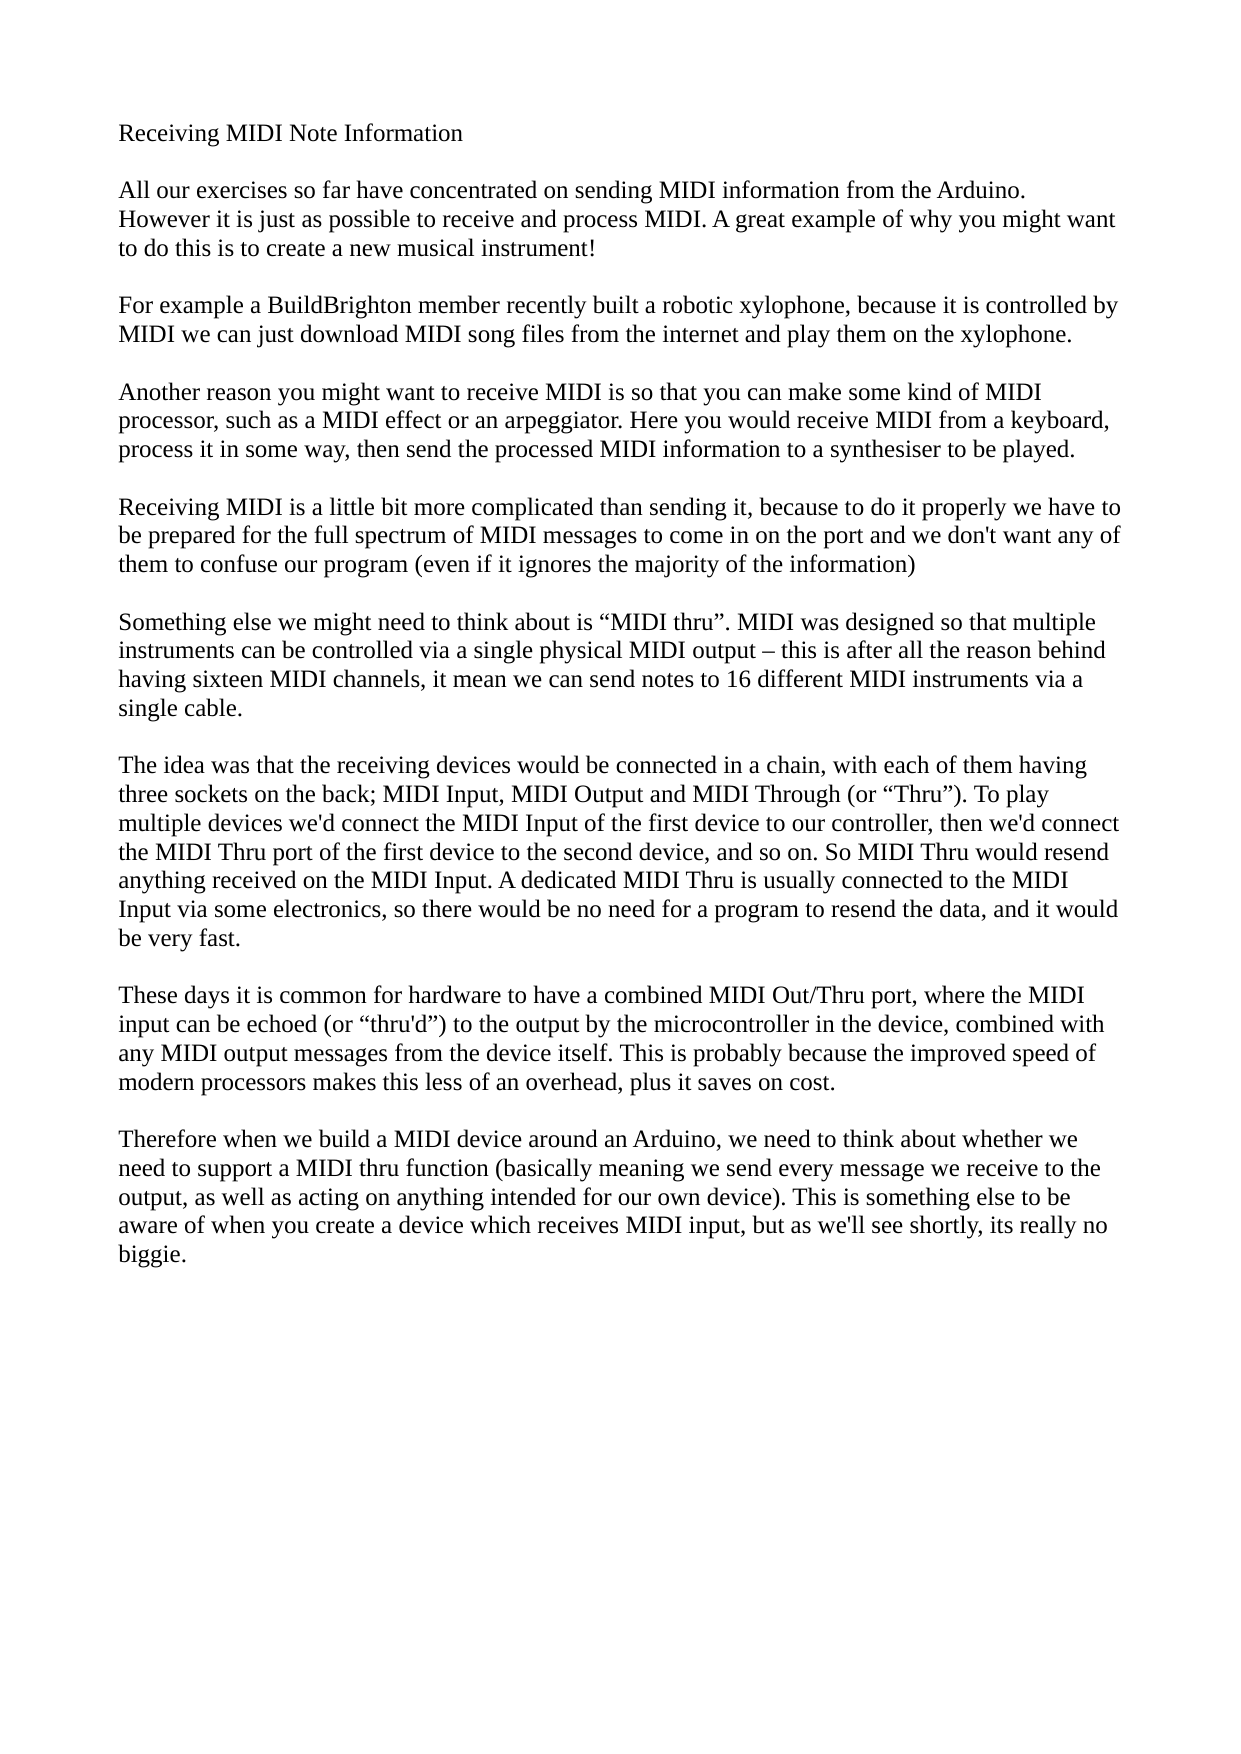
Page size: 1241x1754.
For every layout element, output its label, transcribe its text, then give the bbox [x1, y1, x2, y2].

text Something else we might need to think about is “MIDI thru”. MIDI was designed so that multiple instruments can be controlled via a single physical MIDI output – this is after all the reason behind having sixteen MIDI channels, it mean we can send notes to 16 different MIDI instruments via a single cable. [118, 607, 1122, 722]
text The idea was that the receiving devices would be connected in a chain, with each of them having three sockets on the back; MIDI Input, MIDI Output and MIDI Through (or “Thru”). To play multiple devices we'd connect the MIDI Input of the first device to our controller, then we'd connect the MIDI Thru port of the first device to the second device, and so on. So MIDI Thru would resend anything received on the MIDI Input. A dedicated MIDI Thru is usually connected to the MIDI Input via some electronics, so there would be no need for a program to resend the data, and it would be very fast. [118, 751, 1122, 952]
text Receiving MIDI is a little bit more complicated than sending it, because to do it properly we have to be prepared for the full spectrum of MIDI messages to come in on the port and we don't want any of them to confuse our program (even if it ignores the majority of the information) [118, 492, 1122, 578]
text For example a BuildBrighton member recently built a robotic xylophone, because it is controlled by MIDI we can just download MIDI song files from the internet and play them on the xylophone. [118, 291, 1122, 348]
text Receiving MIDI Note Information [118, 118, 1122, 147]
text All our exercises so far have concentrated on sending MIDI information from the Arduino. However it is just as possible to receive and process MIDI. A great example of why you might want to do this is to create a new musical instrument! [118, 176, 1122, 262]
text Therefore when we build a MIDI device around an Arduino, we need to think about whether we need to support a MIDI thru function (basically meaning we send every message we receive to the output, as well as acting on anything intended for our own device). This is something else to be aware of when you create a device which receives MIDI input, but as we'll see shortly, its really no biggie. [118, 1124, 1122, 1268]
text These days it is common for hardware to have a combined MIDI Out/Thru port, where the MIDI input can be echoed (or “thru'd”) to the output by the microcontroller in the device, combined with any MIDI output messages from the device itself. This is probably because the improved speed of modern processors makes this less of an overhead, plus it saves on cost. [118, 981, 1122, 1096]
text Another reason you might want to receive MIDI is so that you can make some kind of MIDI processor, such as a MIDI effect or an arpeggiator. Here you would receive MIDI from a keyboard, process it in some way, then send the processed MIDI information to a synthesiser to be played. [118, 377, 1122, 463]
